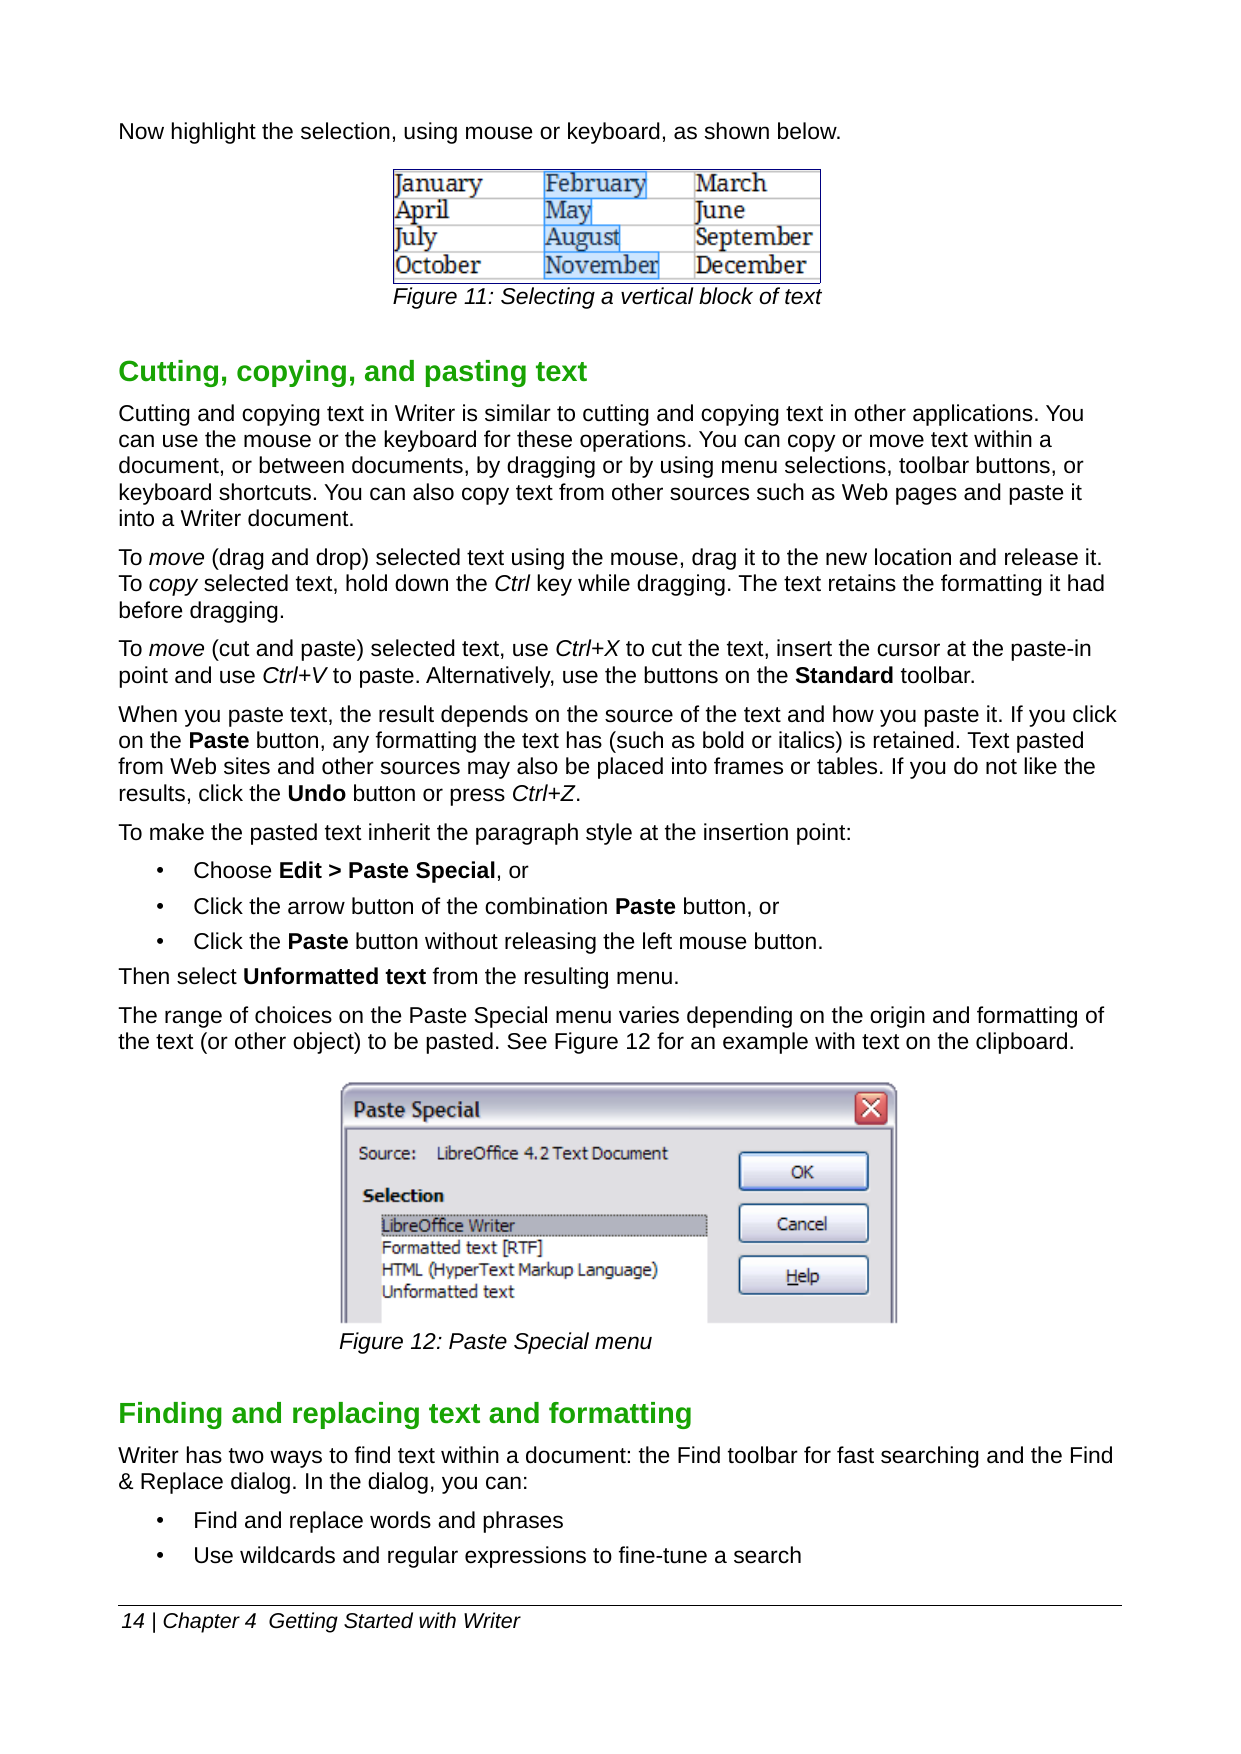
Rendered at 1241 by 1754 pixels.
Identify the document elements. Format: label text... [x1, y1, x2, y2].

text When you paste text, the result depends on the source of the text and how you paste it. If you click on the Paste button, any formatting the text has (such as bold or italics) is retained. Text pasted from Web sites and other sources may also be placed into frames or tables. If you do not like the results, click the Undo button or press Ctrl+Z. [118, 701, 1122, 806]
picture [338, 1079, 902, 1328]
list Choose Edit > Paste Special, or [156, 857, 1122, 884]
text The range of choices on the Paste Special menu varies depending on the origin and formatting of the text (or other object) to be pasted. See Figure 12 for an example with text on the clipboard. [118, 1002, 1122, 1054]
subtitle Cutting, copying, and pasting text [118, 354, 1122, 388]
text Writer has two ways to find text within a document: the Find toolbar for fast searching and the Find & Replace dialog. In the dialog, you can: [118, 1442, 1122, 1494]
text Then select Unformatted text from the resulting menu. [118, 963, 1122, 989]
text Figure 12: Paste Special menu [339, 1328, 901, 1354]
list Find and replace words and phrases [156, 1507, 1122, 1533]
picture [394, 170, 820, 283]
list Click the arrow button of the combination Paste button, or [156, 893, 1122, 919]
text Figure 11: Selecting a vertical block of text [393, 283, 848, 309]
subtitle Finding and replacing text and formatting [118, 1396, 1122, 1430]
list Click the Paste button without releasing the left mouse button. [156, 928, 1122, 954]
text To move (cut and paste) selected text, use Ctrl+X to cut the text, insert the cursor at the paste-in point and use Ctrl+V to paste. Alternatively, use the buttons on the Standard toolbar. [118, 635, 1122, 688]
list Use wildcards and regular expressions to fine-tune a search [156, 1542, 1122, 1568]
text Cutting and copying text in Writer is similar to cutting and copying text in other applications. You can use the mouse or the keyboard for these operations. You can copy or move text within a document, or between documents, by dragging or by using menu selections, toolbar buttons, or keyboard shortcuts. You can also copy text from other sources such as Web pages and paste it into a Writer document. [118, 399, 1122, 531]
text Now highlight the selection, using mouse or keyboard, as shown below. [118, 118, 1122, 144]
text To move (drag and drop) selected text using the mouse, drag it to the new location and release it. To copy selected text, hold down the Ctrl key while dragging. The text retains the formatting it had before dragging. [118, 544, 1122, 623]
text To make the pasted text inherit the paragraph style at the insertion point: [118, 818, 1122, 845]
